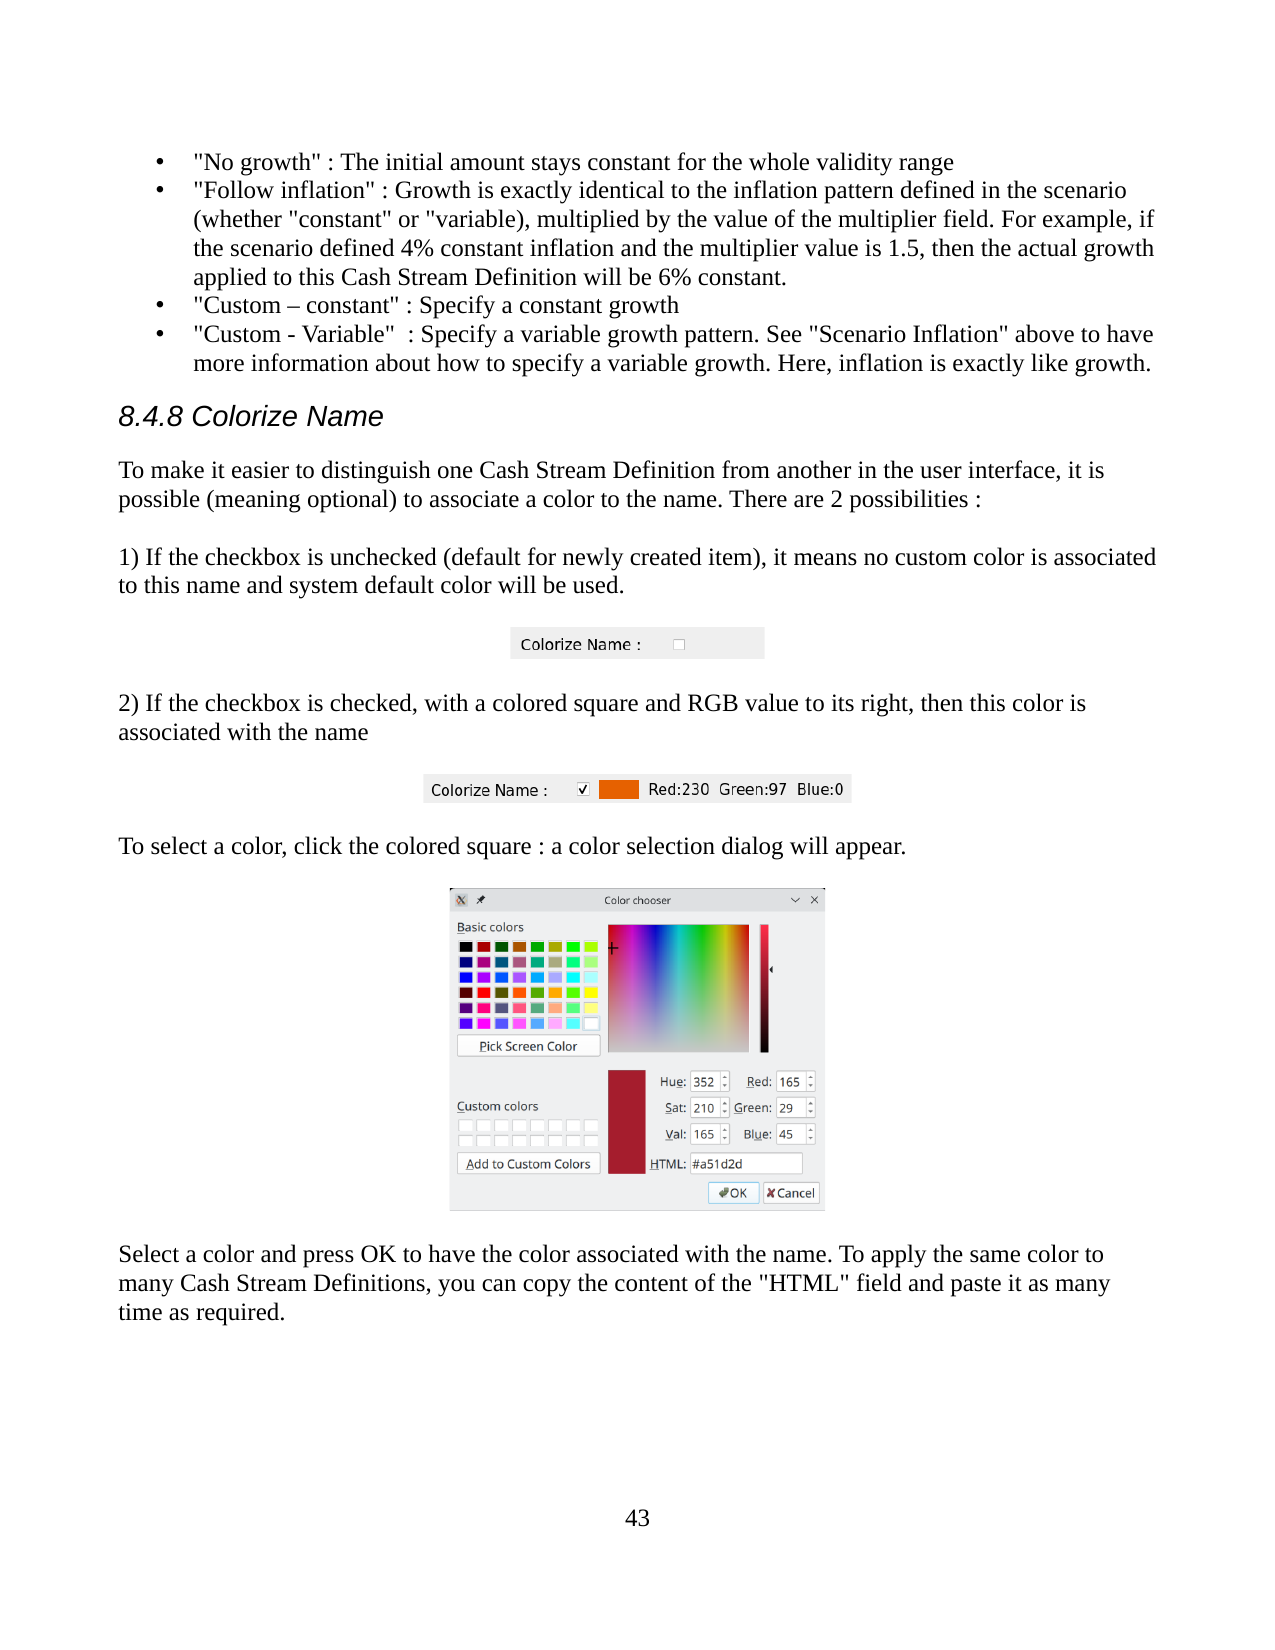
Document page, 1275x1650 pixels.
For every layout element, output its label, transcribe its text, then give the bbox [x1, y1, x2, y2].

picture [510, 627, 765, 659]
text To make it easier to distinguish one Cash Stream Definition from another in the user interface, it is possible (meaning optional) to associate a color to the name. There are 2 possibilities : [118, 455, 1157, 513]
list "Follow inflation" : Growth is exactly identical to the inflation pattern defined in the scenario (whether "constant" or "variable), multiplied by the value of the multiplier field. For example, if the scenario defined 4% constant inflation and the multiplier value is 1.5, then the actual growth applied to this Cash Stream Definition will be 6% constant. [156, 176, 1157, 291]
list "Custom – constant" : Specify a constant growth [156, 291, 1157, 319]
picture [449, 888, 826, 1211]
text 1) If the checkbox is unchecked (default for newly created item), it means no custom color is associated to this name and system default color will be used. [118, 542, 1157, 599]
list "No growth" : The initial amount stays constant for the whole validity range [156, 147, 1157, 176]
text Select a color and press OK to have the color associated with the name. To apply the same color to many Cash Stream Definitions, you can copy the content of the "HTML" field and paste it as many time as required. [118, 1239, 1157, 1326]
subtitle Colorize Name [118, 399, 1157, 433]
text To select a color, click the colored square : a color selection dialog will appear. [118, 831, 1157, 860]
list "Custom - Variable" : Specify a variable growth pattern. See "Scenario Inflation" above to have more information about how to specify a variable growth. Here, inflation is exactly like growth. [156, 319, 1157, 377]
text 2) If the checkbox is checked, with a colored square and RGB value to its right, then this color is associated with the name [118, 688, 1157, 745]
picture [423, 774, 852, 803]
